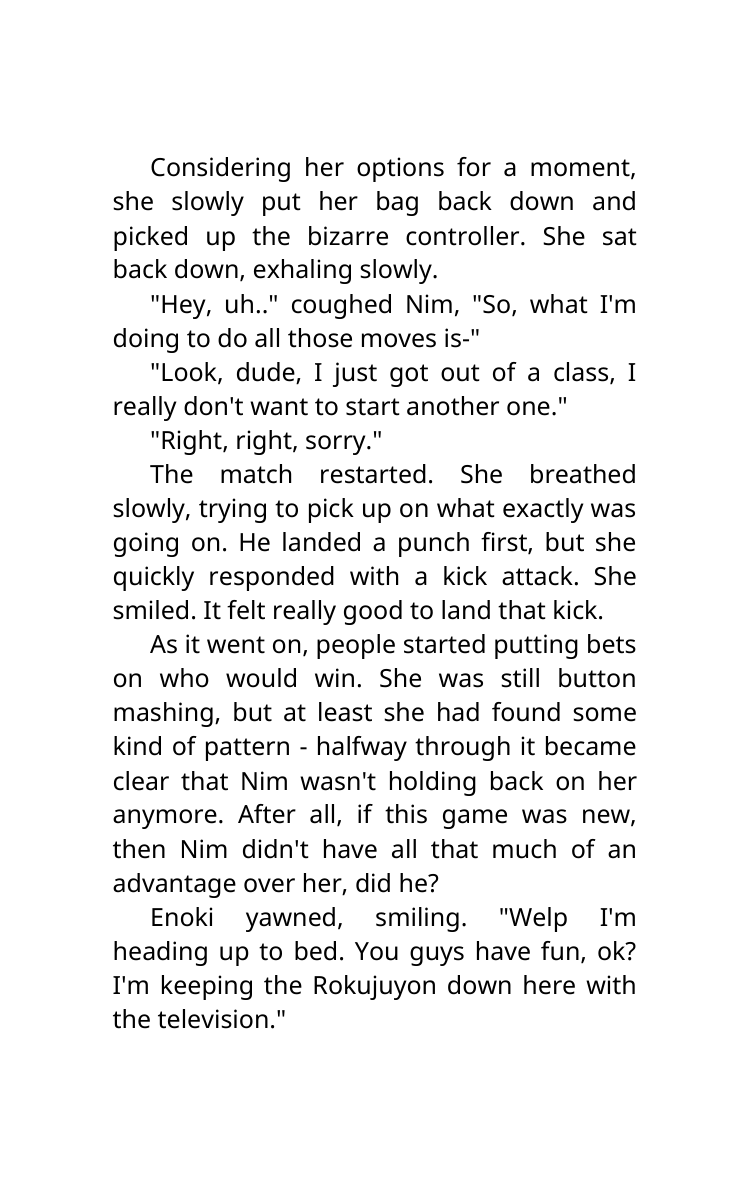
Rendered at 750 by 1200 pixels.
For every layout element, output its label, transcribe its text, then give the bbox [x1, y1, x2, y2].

text The match restarted. She breathed slowly, trying to pick up on what exactly was going on. He landed a punch first, but she quickly responded with a kick attack. She smiled. It felt really good to land that kick. [112, 457, 637, 627]
text Considering her options for a moment, she slowly put her bag back down and picked up the bizarre controller. She sat back down, exhaling slowly. [112, 150, 637, 286]
text Enoki yawned, smiling. "Welp I'm heading up to bed. You guys have fun, ok? I'm keeping the Rokujuyon down here with the television." [112, 899, 637, 1036]
text "Right, right, sorry." [112, 422, 637, 457]
text "Look, dude, I just got out of a class, I really don't want to start another one." [112, 354, 637, 422]
text "Hey, uh.." coughed Nim, "So, what I'm doing to do all those moves is-" [112, 286, 637, 354]
text As it went on, people started putting bets on who would win. She was still button mashing, but at least she had found some kind of pattern - halfway through it became clear that Nim wasn't holding back on her anymore. After all, if this game was new, then Nim didn't have all that much of an advantage over her, did he? [112, 627, 637, 899]
